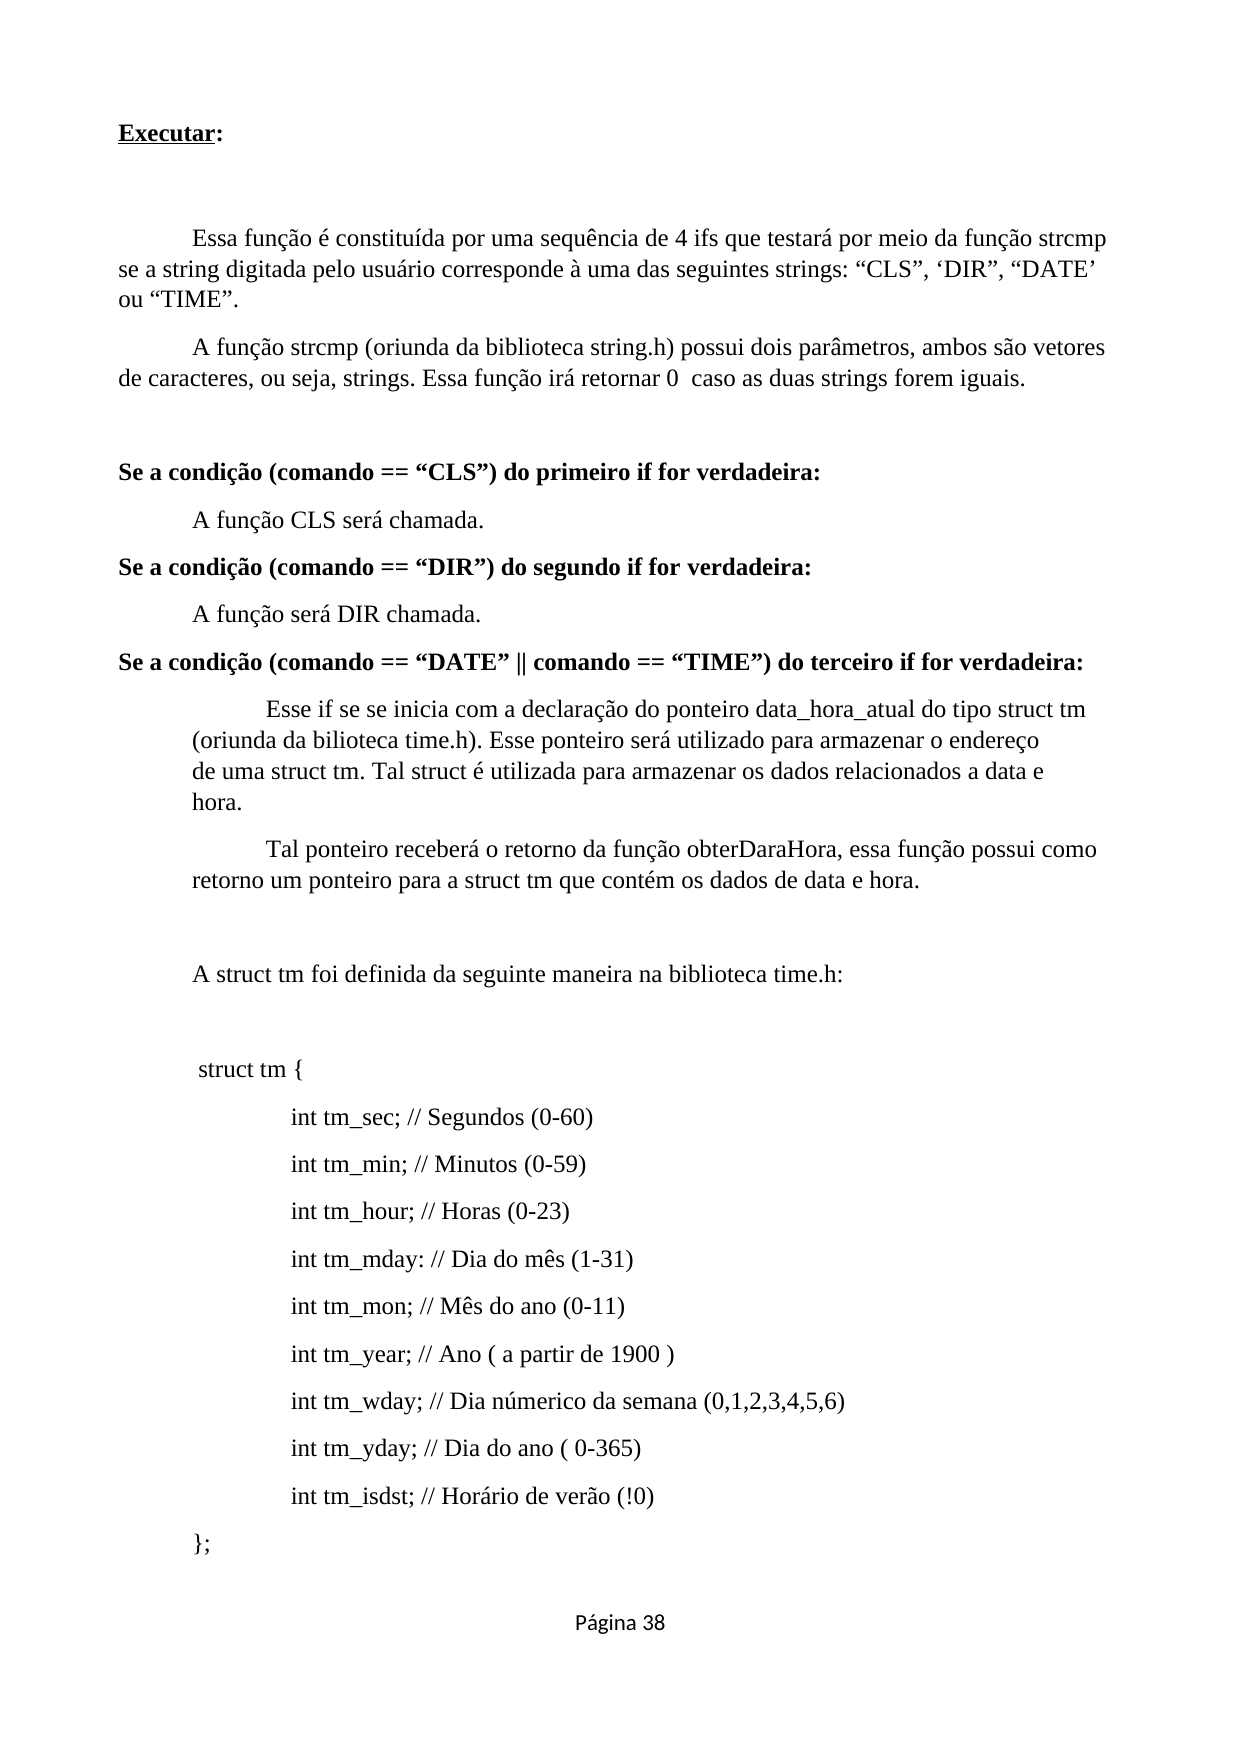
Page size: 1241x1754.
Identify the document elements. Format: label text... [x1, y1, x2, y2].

text int tm_isdst; // Horário de verão (!0) [192, 1481, 1122, 1509]
subtitle Executar: [118, 118, 1122, 147]
text A função CLS será chamada. [192, 505, 1122, 533]
text int tm_sec; // Segundos (0-60) [192, 1102, 1122, 1130]
text A função será DIR chamada. [192, 599, 1122, 628]
text int tm_mon; // Mês do ano (0-11) [192, 1291, 1122, 1320]
text Se a condição (comando == “DIR”) do segundo if for verdadeira: [118, 552, 1122, 581]
text Esse if se se inicia com a declaração do ponteiro data_hora_atual do tipo struct tm (oriunda da bilioteca time.h). Esse ponteiro será utilizado para armazenar o endereço de uma struct tm. Tal struct é utilizada para armazenar os dados relacionados a data e hora. [118, 694, 1122, 815]
text }; [118, 1528, 1122, 1557]
text struct tm { [118, 1054, 1122, 1083]
text A função strcmp (oriunda da biblioteca string.h) possui dois parâmetros, ambos são vetores de caracteres, ou seja, strings. Essa função irá retornar 0 caso as duas strings forem iguais. [118, 332, 1122, 391]
text int tm_min; // Minutos (0-59) [192, 1149, 1122, 1178]
text Tal ponteiro receberá o retorno da função obterDaraHora, essa função possui como retorno um ponteiro para a struct tm que contém os dados de data e hora. [118, 834, 1122, 893]
text int tm_yday; // Dia do ano ( 0-365) [192, 1433, 1122, 1462]
text A struct tm foi definida da seguinte maneira na biblioteca time.h: [118, 959, 1122, 988]
text int tm_hour; // Horas (0-23) [192, 1196, 1122, 1225]
text Essa função é constituída por uma sequência de 4 ifs que testará por meio da função strcmp se a string digitada pelo usuário corresponde à uma das seguintes strings: “CLS”, ‘DIR”, “DATE’ ou “TIME”. [118, 223, 1122, 313]
text int tm_wday; // Dia númerico da semana (0,1,2,3,4,5,6) [192, 1386, 1122, 1415]
text int tm_year; // Ano ( a partir de 1900 ) [192, 1339, 1122, 1367]
text Se a condição (comando == “CLS”) do primeiro if for verdadeira: [118, 457, 1122, 486]
text Se a condição (comando == “DATE” || comando == “TIME”) do terceiro if for verdadeira: [118, 647, 1122, 676]
text int tm_mday: // Dia do mês (1-31) [192, 1244, 1122, 1273]
